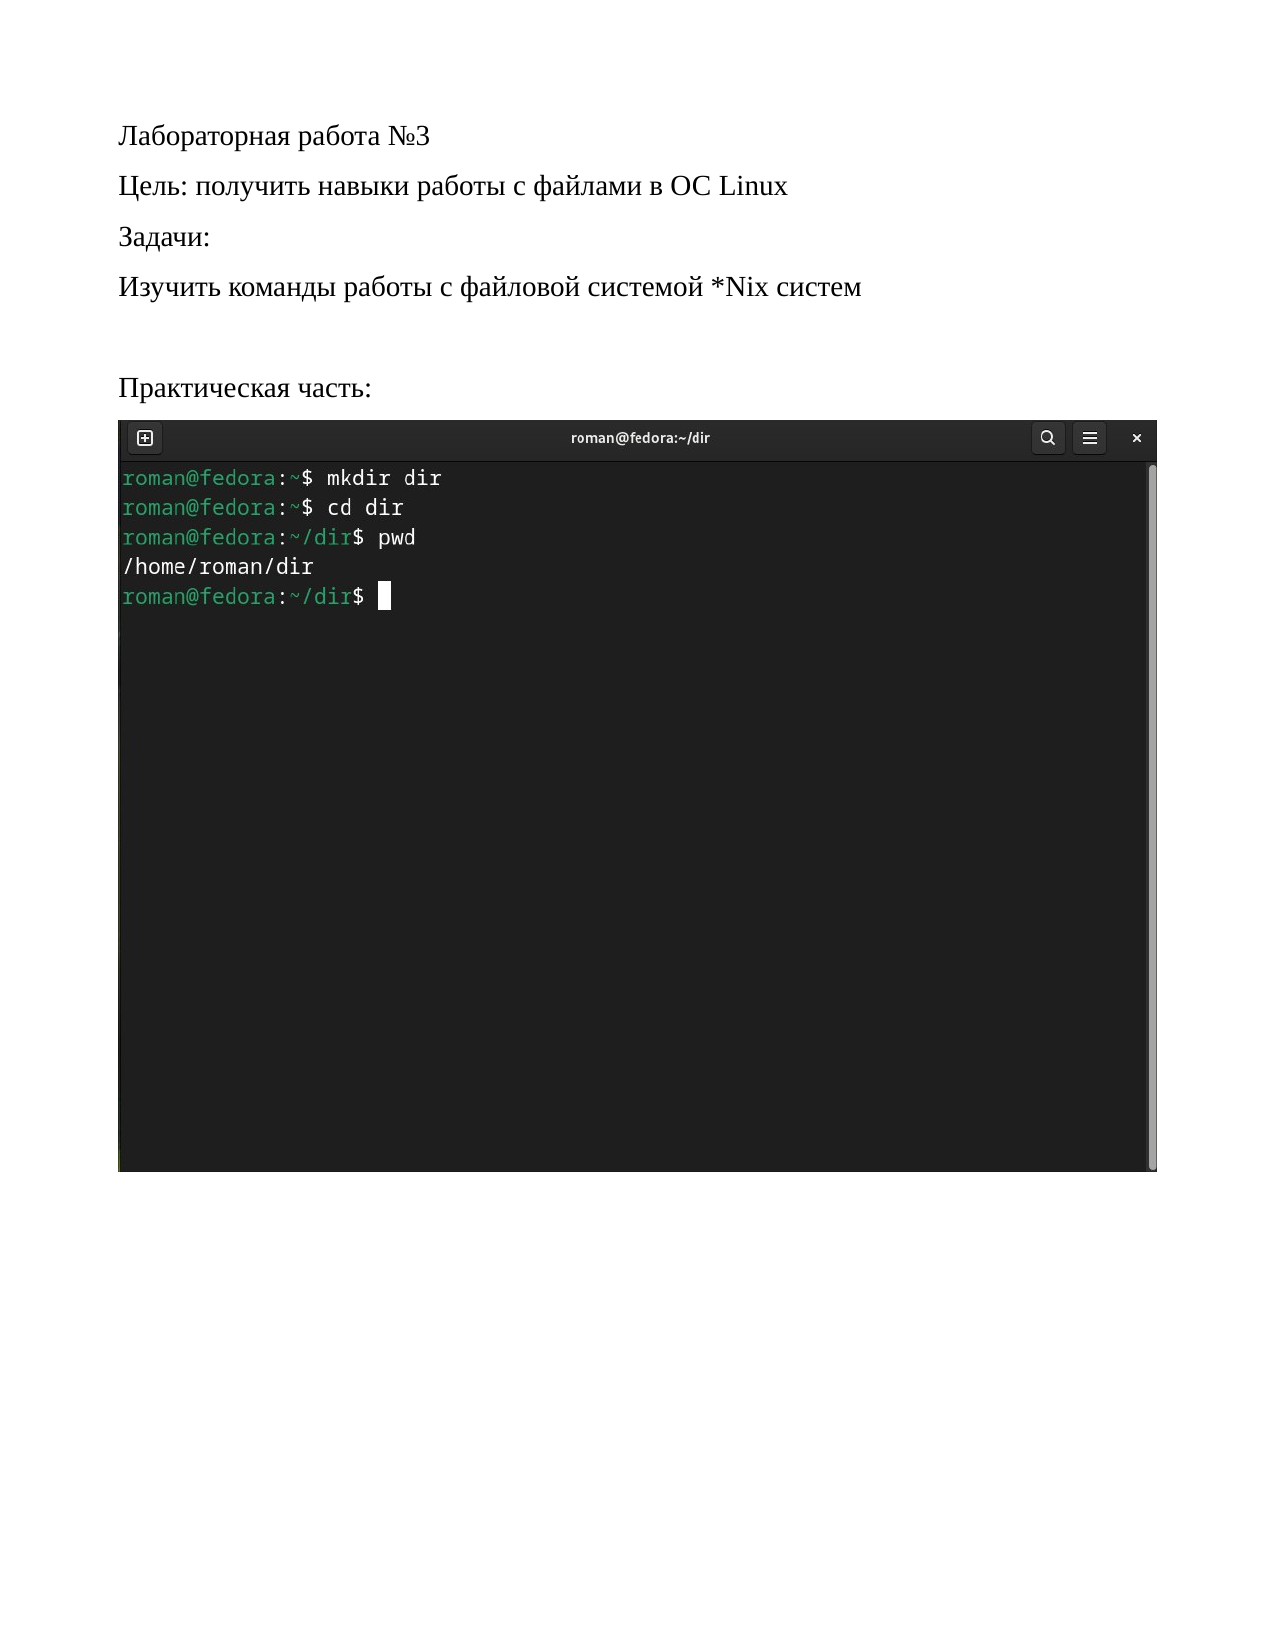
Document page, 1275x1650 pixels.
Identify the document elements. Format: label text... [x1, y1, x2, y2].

text Цель: получить навыки работы с файлами в ОС Linux [118, 168, 1157, 202]
picture [118, 420, 1157, 1172]
text Задачи: [118, 219, 1157, 252]
text Практическая часть: [118, 370, 1157, 403]
text Лабораторная работа №3 [118, 118, 1157, 152]
text Изучить команды работы с файловой системой *Nix систем [118, 269, 1157, 303]
